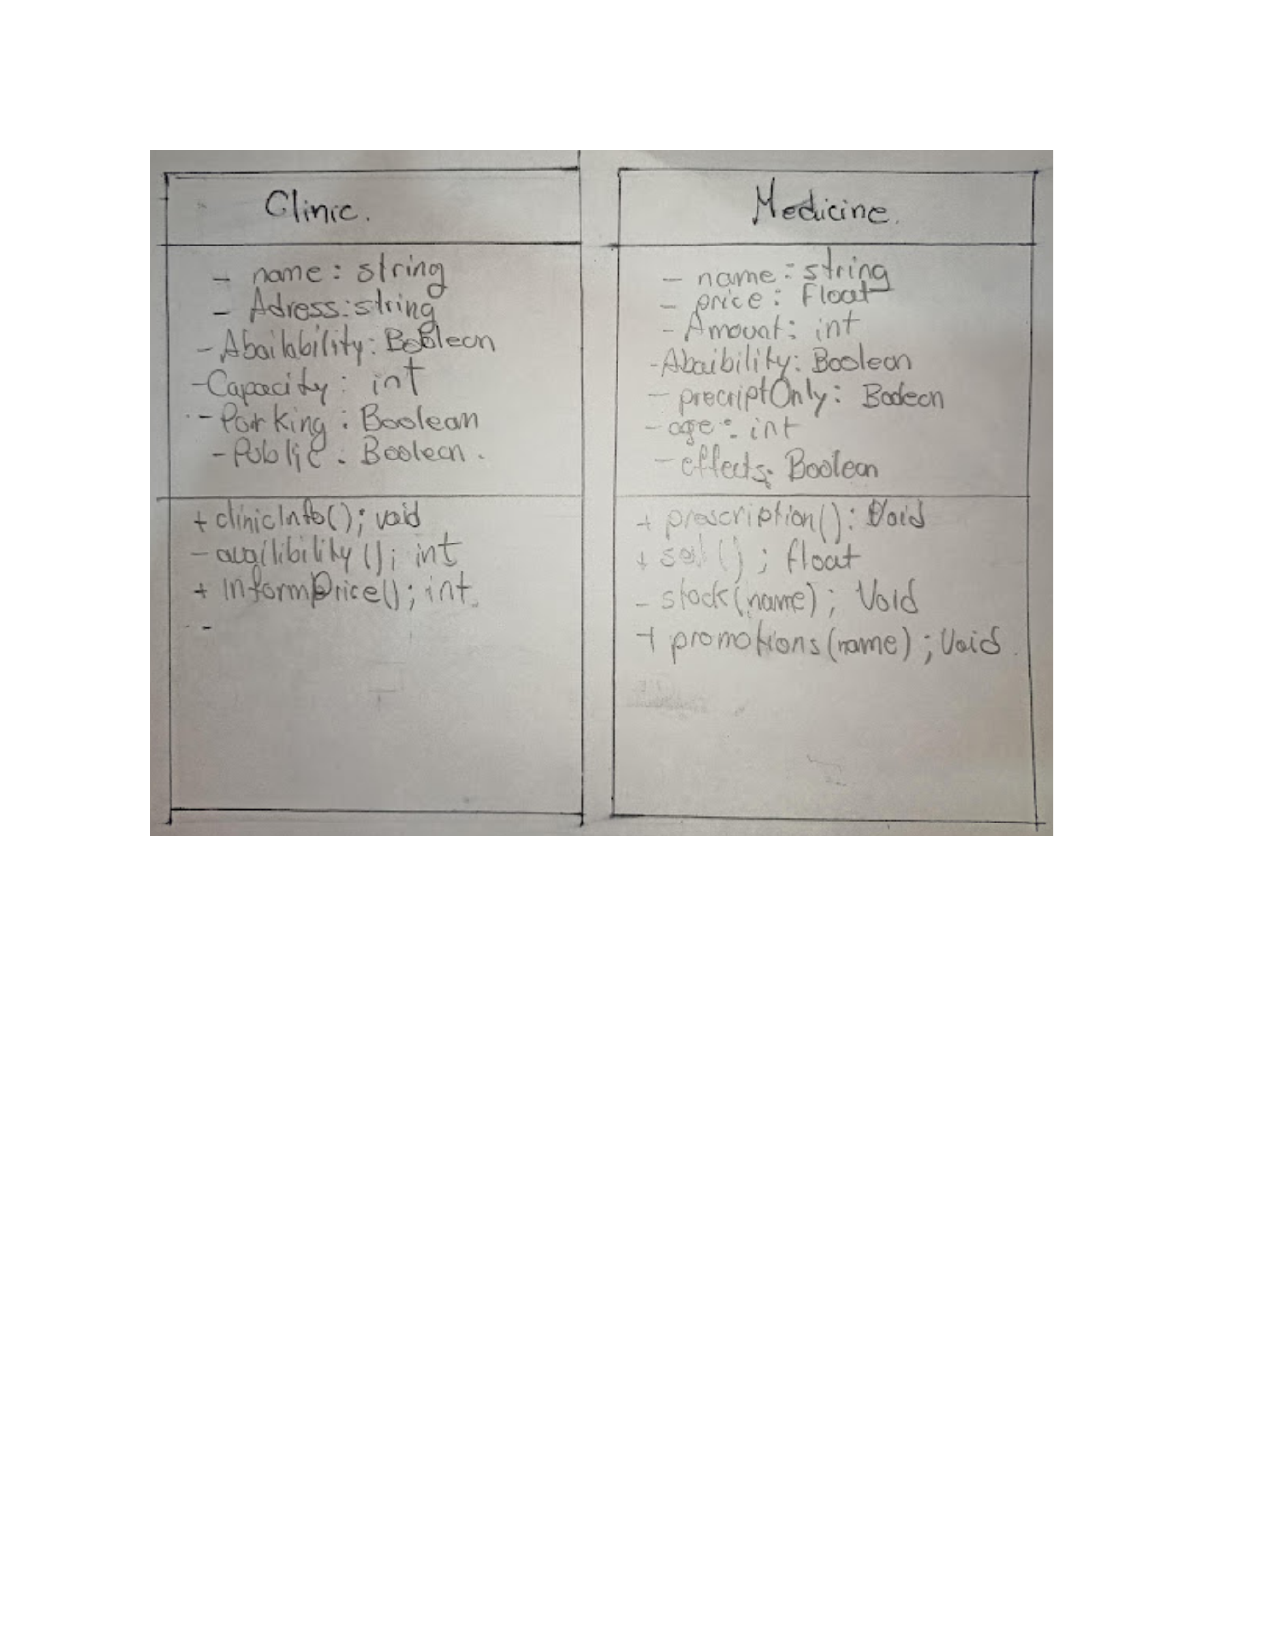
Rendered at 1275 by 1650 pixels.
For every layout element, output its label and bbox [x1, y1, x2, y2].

picture [150, 150, 1054, 836]
